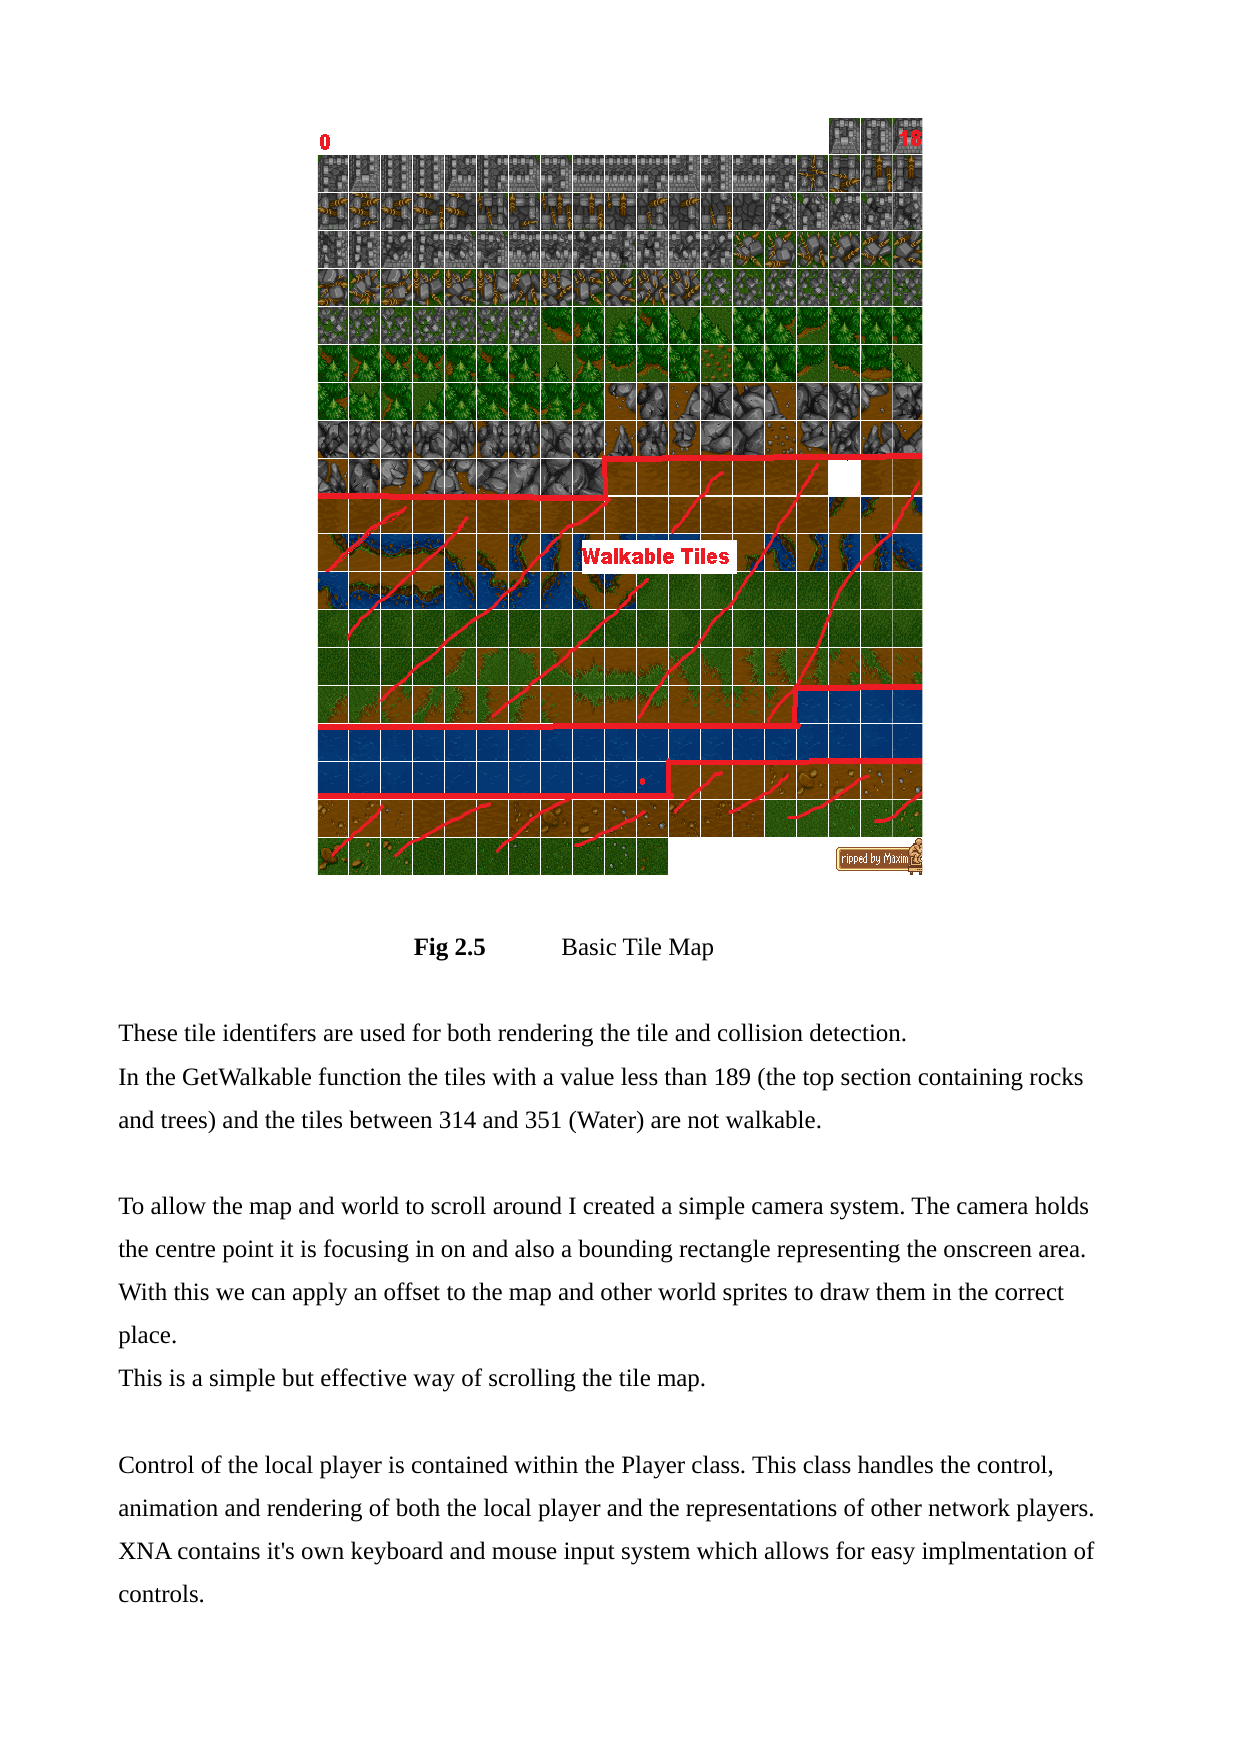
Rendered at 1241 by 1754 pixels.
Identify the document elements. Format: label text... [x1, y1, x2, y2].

text To allow the map and world to scroll around I created a simple camera system. The camera holds the centre point it is focusing in on and also a bounding rectangle representing the onscreen area. With this we can apply an offset to the map and other world sprites to draw them in the correct place. This is a simple but effective way of scrolling the tile map. [118, 1191, 1122, 1392]
text Control of the local player is contained within the Player class. This class handles the control, animation and rendering of both the local player and the representations of other network players. [118, 1450, 1122, 1522]
text XNA contains it's own keyboard and mouse input system which allows for easy implmentation of controls. [118, 1536, 1122, 1608]
picture [317, 118, 923, 875]
text These tile identifers are used for both rendering the tile and collision detection. In the GetWalkable function the tiles with a value less than 189 (the top section containing rocks and trees) and the tiles between 314 and 351 (Water) are not walkable. [118, 1018, 1122, 1133]
text Fig 2.5 Basic Tile Map [118, 932, 1122, 961]
